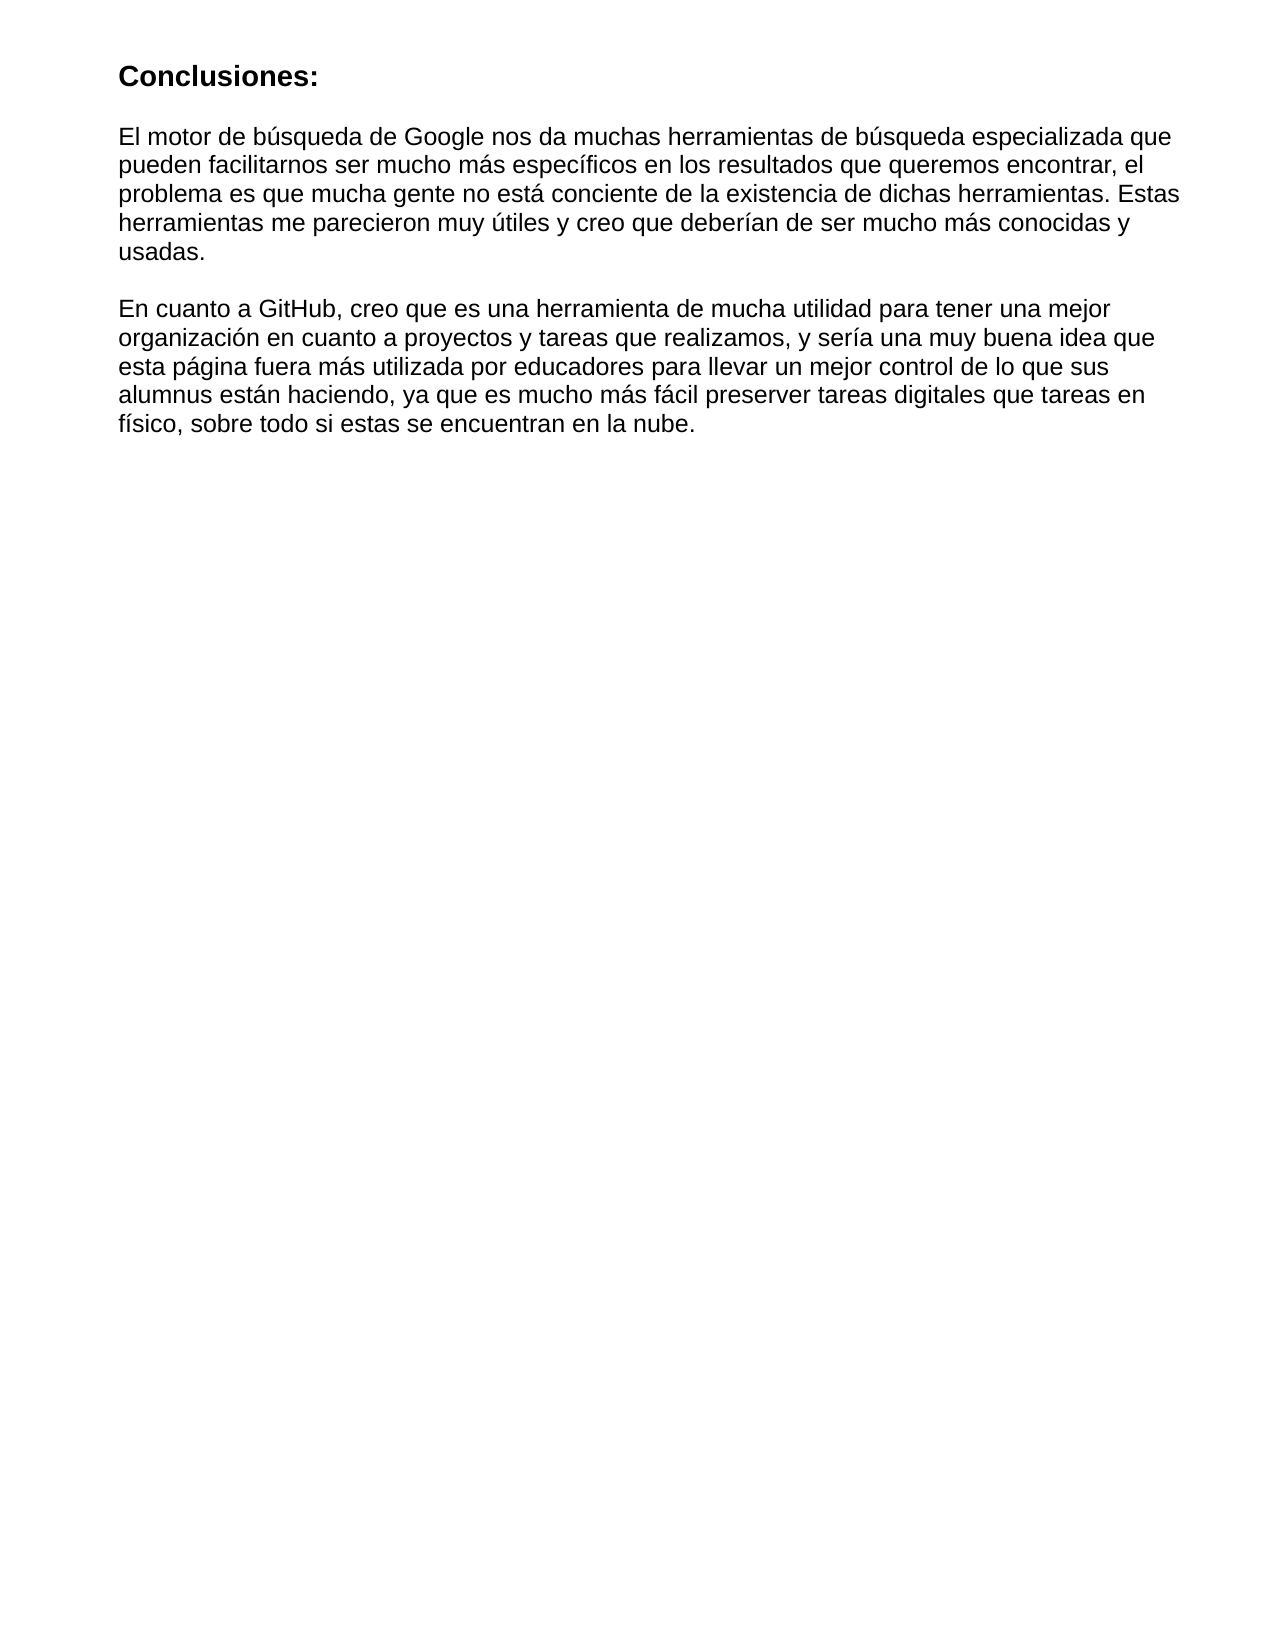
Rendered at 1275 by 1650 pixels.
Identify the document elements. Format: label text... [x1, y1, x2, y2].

text El motor de búsqueda de Google nos da muchas herramientas de búsqueda especializada que pueden facilitarnos ser mucho más específicos en los resultados que queremos encontrar, el problema es que mucha gente no está conciente de la existencia de dichas herramientas. Estas herramientas me parecieron muy útiles y creo que deberían de ser mucho más conocidas y usadas. [118, 121, 1205, 265]
text En cuanto a GitHub, creo que es una herramienta de mucha utilidad para tener una mejor organización en cuanto a proyectos y tareas que realizamos, y sería una muy buena idea que esta página fuera más utilizada por educadores para llevar un mejor control de lo que sus alumnus están haciendo, ya que es mucho más fácil preserver tareas digitales que tareas en físico, sobre todo si estas se encuentran en la nube. [118, 294, 1205, 438]
text Conclusiones: [118, 59, 1205, 93]
